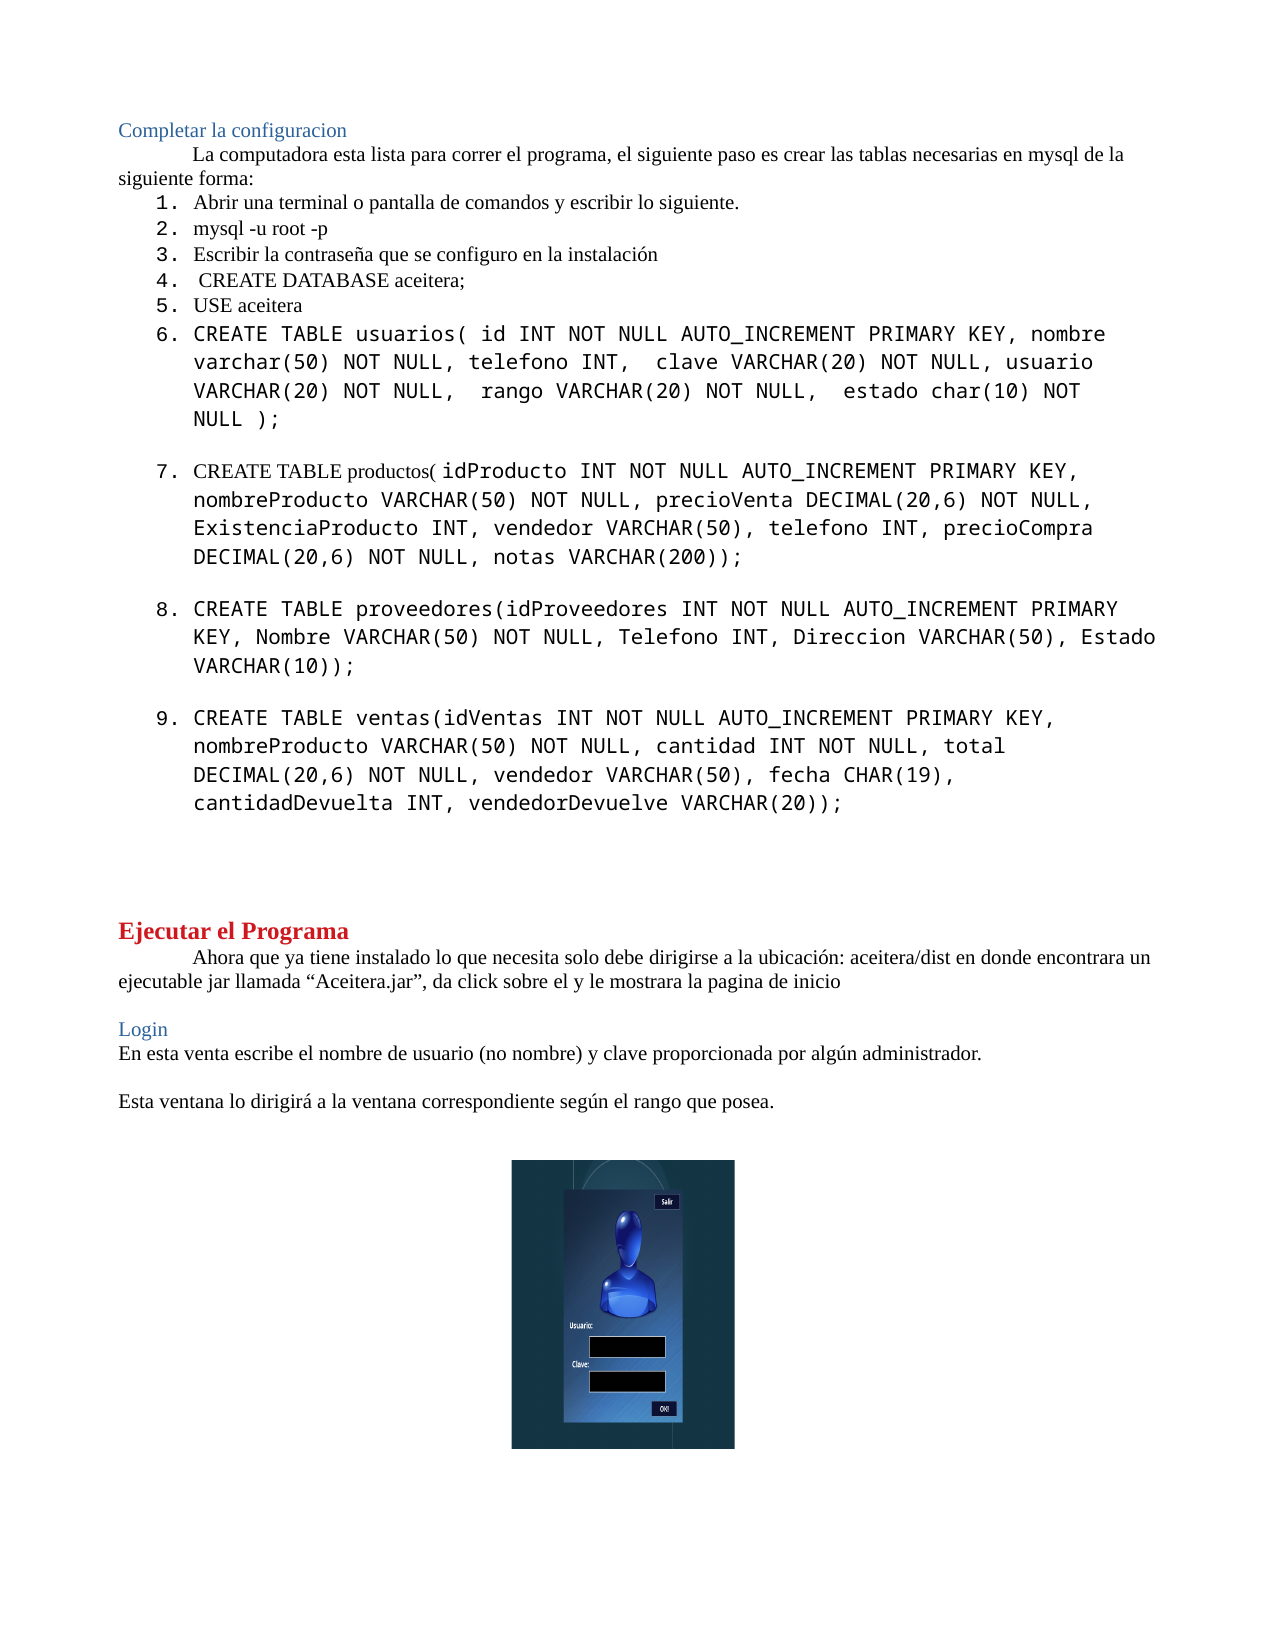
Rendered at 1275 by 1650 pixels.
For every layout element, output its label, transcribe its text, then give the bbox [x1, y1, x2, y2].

text Esta ventana lo dirigirá a la ventana correspondiente según el rango que posea. [118, 1088, 1157, 1113]
text La computadora esta lista para correr el programa, el siguiente paso es crear las tablas necesarias en mysql de la siguiente forma: [118, 142, 1157, 190]
list mysql -u root -p [156, 216, 1157, 242]
text Ahora que ya tiene instalado lo que necesita solo debe dirigirse a la ubicación: aceitera/dist en donde encontrara un ejecutable jar llamada “Aceitera.jar”, da click sobre el y le mostrara la pagina de inicio [118, 945, 1157, 993]
list CREATE TABLE proveedores(idProveedores INT NOT NULL AUTO_INCREMENT PRIMARY KEY, Nombre VARCHAR(50) NOT NULL, Telefono INT, Direccion VARCHAR(50), Estado VARCHAR(10)); [156, 594, 1157, 679]
text Ejecutar el Programa [118, 916, 1157, 945]
list CREATE TABLE usuarios( id INT NOT NULL AUTO_INCREMENT PRIMARY KEY, nombre varchar(50) NOT NULL, telefono INT, clave VARCHAR(20) NOT NULL, usuario VARCHAR(20) NOT NULL, rango VARCHAR(20) NOT NULL, estado char(10) NOT NULL ); [156, 319, 1157, 456]
list USE aceitera [156, 293, 1157, 319]
list CREATE TABLE ventas(idVentas INT NOT NULL AUTO_INCREMENT PRIMARY KEY, nombreProducto VARCHAR(50) NOT NULL, cantidad INT NOT NULL, total DECIMAL(20,6) NOT NULL, vendedor VARCHAR(50), fecha CHAR(19), cantidadDevuelta INT, vendedorDevuelve VARCHAR(20)); [156, 703, 1157, 869]
list CREATE TABLE productos( idProducto INT NOT NULL AUTO_INCREMENT PRIMARY KEY, nombreProducto VARCHAR(50) NOT NULL, precioVenta DECIMAL(20,6) NOT NULL, ExistenciaProducto INT, vendedor VARCHAR(50), telefono INT, precioCompra DECIMAL(20,6) NOT NULL, notas VARCHAR(200)); [156, 456, 1157, 570]
list Escribir la contraseña que se configuro en la instalación [156, 242, 1157, 267]
text En esta venta escribe el nombre de usuario (no nombre) y clave proporcionada por algún administrador. [118, 1041, 1157, 1065]
list CREATE DATABASE aceitera; [156, 267, 1157, 293]
text Completar la configuracion [118, 118, 1157, 142]
list Abrir una terminal o pantalla de comandos y escribir lo siguiente. [156, 190, 1157, 216]
picture [530, 1160, 716, 1449]
text Login [118, 1017, 1157, 1041]
